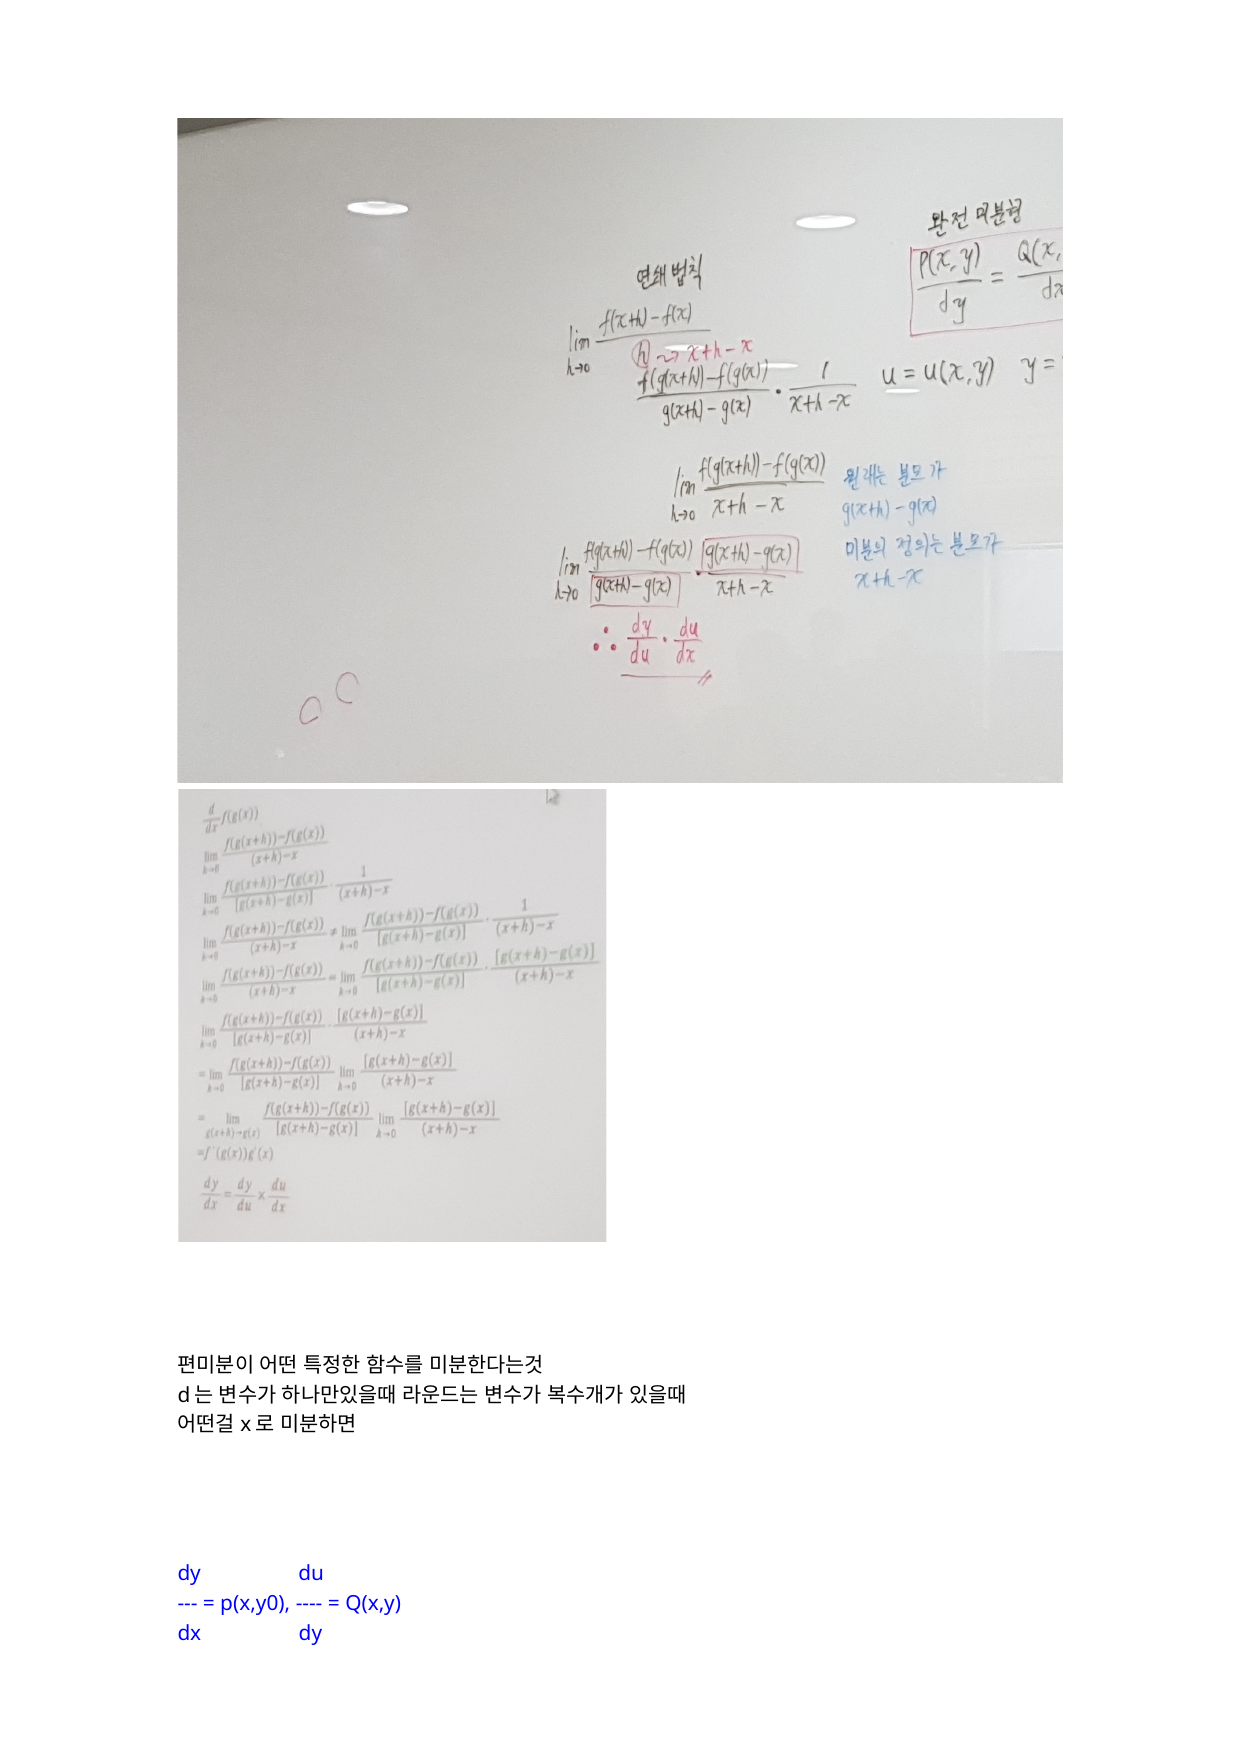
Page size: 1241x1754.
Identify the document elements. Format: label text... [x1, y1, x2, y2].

text 어떤걸 x로 미분하면 [177, 1409, 1063, 1438]
text d는 변수가 하나만있을때 라운드는 변수가 복수개가 있을때 [177, 1380, 1063, 1408]
picture [178, 789, 543, 1242]
text dy du [177, 1558, 1063, 1587]
picture [177, 118, 1063, 783]
text dx dy [177, 1618, 1063, 1646]
text --- = p(x,y0), ---- = Q(x,y) [177, 1588, 1063, 1617]
text 편미분이 어떤 특정한 함수를 미분한다는것 [177, 1350, 1063, 1378]
